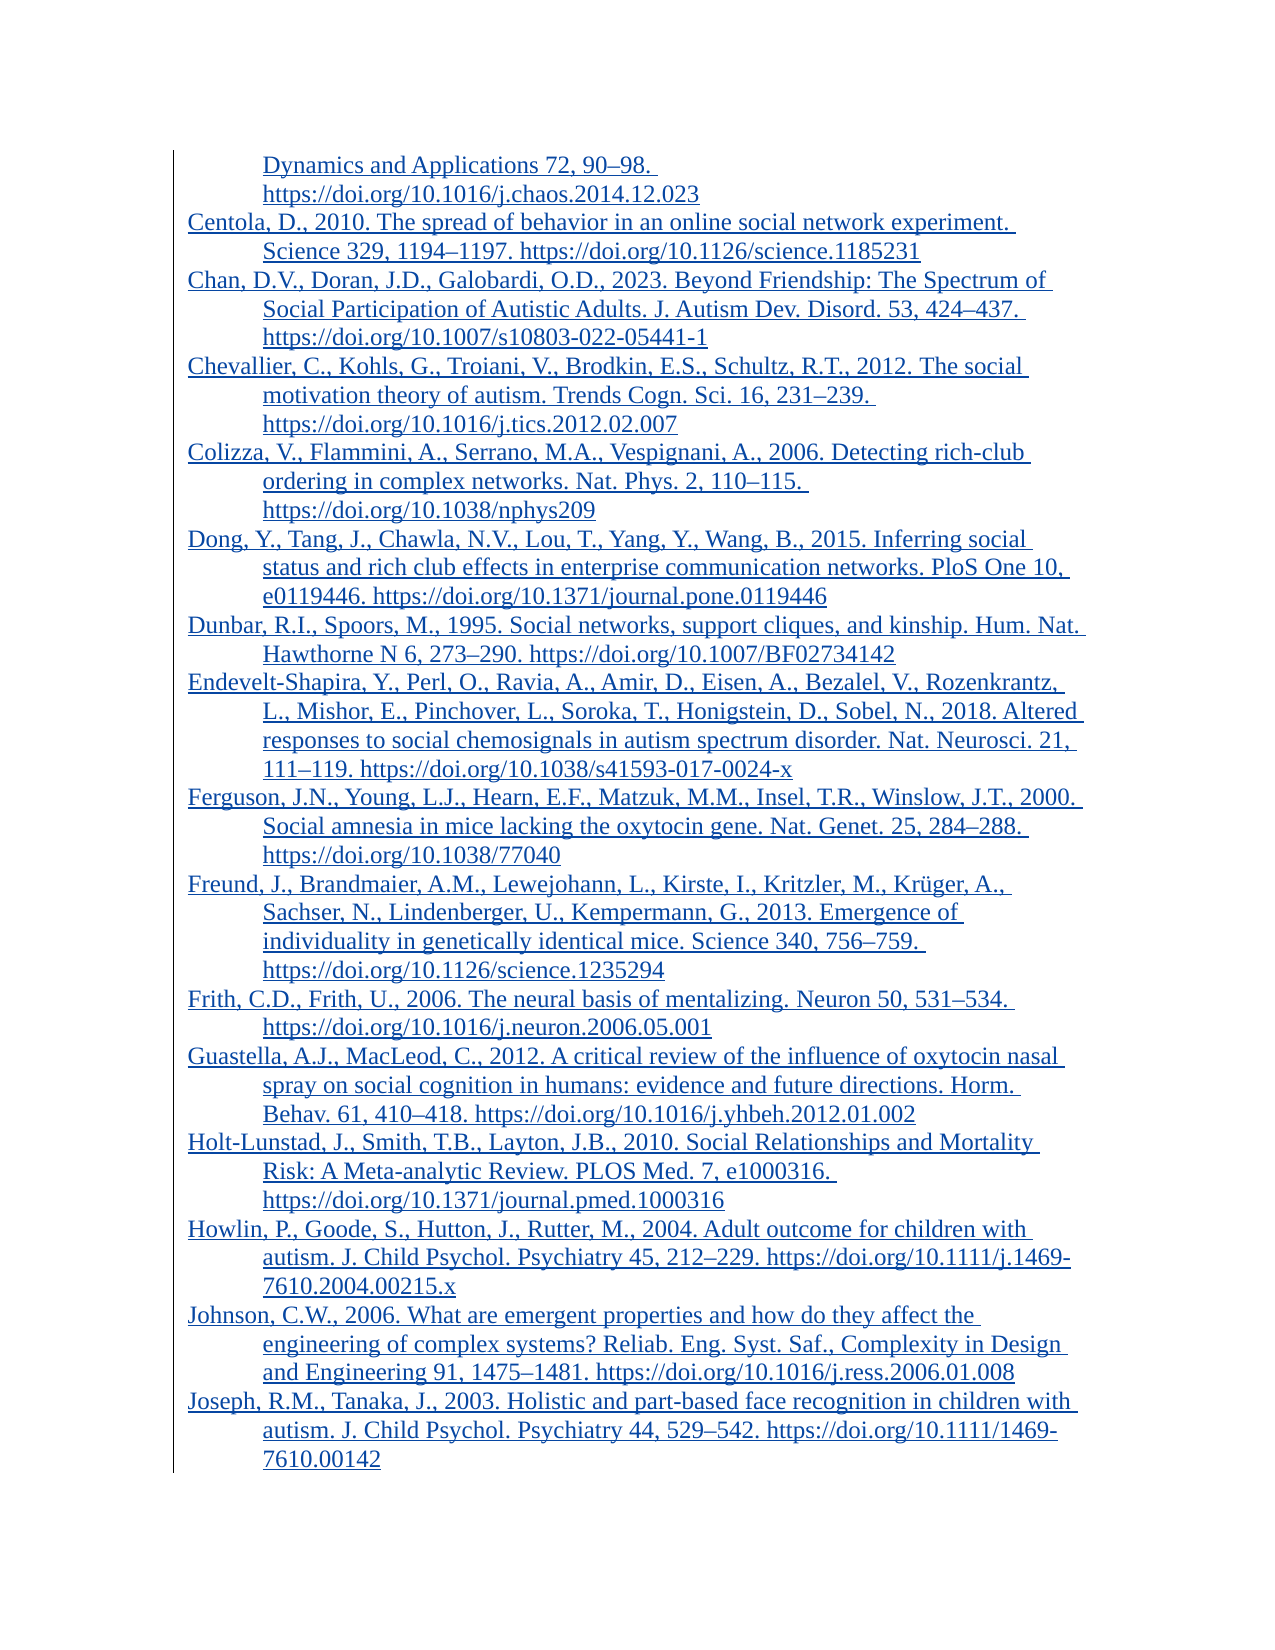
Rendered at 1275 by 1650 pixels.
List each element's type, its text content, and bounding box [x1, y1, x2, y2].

text Dunbar, R.I., Spoors, M., 1995. Social networks, support cliques, and kinship. Hum. Nat. Hawthorne N 6, 273–290. https://doi.org/10.1007/BF02734142 [187, 610, 1087, 667]
text Centola, D., 2010. The spread of behavior in an online social network experiment. Science 329, 1194–1197. https://doi.org/10.1126/science.1185231 [187, 207, 1087, 265]
text Endevelt-Shapira, Y., Perl, O., Ravia, A., Amir, D., Eisen, A., Bezalel, V., Rozenkrantz, L., Mishor, E., Pinchover, L., Soroka, T., Honigstein, D., Sobel, N., 2018. Altered responses to social chemosignals in autism spectrum disorder. Nat. Neurosci. 21, 111–119. https://doi.org/10.1038/s41593-017-0024-x [187, 667, 1087, 782]
text Chan, D.V., Doran, J.D., Galobardi, O.D., 2023. Beyond Friendship: The Spectrum of Social Participation of Autistic Adults. J. Autism Dev. Disord. 53, 424–437. https://doi.org/10.1007/s10803-022-05441-1 [187, 265, 1087, 351]
text Freund, J., Brandmaier, A.M., Lewejohann, L., Kirste, I., Kritzler, M., Krüger, A., Sachser, N., Lindenberger, U., Kempermann, G., 2013. Emergence of individuality in genetically identical mice. Science 340, 756–759. https://doi.org/10.1126/science.1235294 [187, 869, 1087, 984]
text Dong, Y., Tang, J., Chawla, N.V., Lou, T., Yang, Y., Wang, B., 2015. Inferring social status and rich club effects in enterprise communication networks. PloS One 10, e0119446. https://doi.org/10.1371/journal.pone.0119446 [187, 524, 1087, 610]
text Ferguson, J.N., Young, L.J., Hearn, E.F., Matzuk, M.M., Insel, T.R., Winslow, J.T., 2000. Social amnesia in mice lacking the oxytocin gene. Nat. Genet. 25, 284–288. https://doi.org/10.1038/77040 [187, 782, 1087, 869]
text Holt-Lunstad, J., Smith, T.B., Layton, J.B., 2010. Social Relationships and Mortality Risk: A Meta-analytic Review. PLOS Med. 7, e1000316. https://doi.org/10.1371/journal.pmed.1000316 [187, 1127, 1087, 1214]
text Chevallier, C., Kohls, G., Troiani, V., Brodkin, E.S., Schultz, R.T., 2012. The social motivation theory of autism. Trends Cogn. Sci. 16, 231–239. https://doi.org/10.1016/j.tics.2012.02.007 [187, 351, 1087, 437]
text Guastella, A.J., MacLeod, C., 2012. A critical review of the influence of oxytocin nasal spray on social cognition in humans: evidence and future directions. Horm. Behav. 61, 410–418. https://doi.org/10.1016/j.yhbeh.2012.01.002 [187, 1041, 1087, 1127]
text Johnson, C.W., 2006. What are emergent properties and how do they affect the engineering of complex systems? Reliab. Eng. Syst. Saf., Complexity in Design and Engineering 91, 1475–1481. https://doi.org/10.1016/j.ress.2006.01.008 [187, 1300, 1087, 1386]
text Dynamics and Applications 72, 90–98. https://doi.org/10.1016/j.chaos.2014.12.023 [187, 150, 1087, 207]
text Howlin, P., Goode, S., Hutton, J., Rutter, M., 2004. Adult outcome for children with autism. J. Child Psychol. Psychiatry 45, 212–229. https://doi.org/10.1111/j.1469-7610.2004.00215.x [187, 1214, 1087, 1300]
text Joseph, R.M., Tanaka, J., 2003. Holistic and part-based face recognition in children with autism. J. Child Psychol. Psychiatry 44, 529–542. https://doi.org/10.1111/1469-7610.00142 [187, 1386, 1087, 1472]
text Colizza, V., Flammini, A., Serrano, M.A., Vespignani, A., 2006. Detecting rich-club ordering in complex networks. Nat. Phys. 2, 110–115. https://doi.org/10.1038/nphys209 [187, 437, 1087, 524]
text Frith, C.D., Frith, U., 2006. The neural basis of mentalizing. Neuron 50, 531–534. https://doi.org/10.1016/j.neuron.2006.05.001 [187, 984, 1087, 1041]
